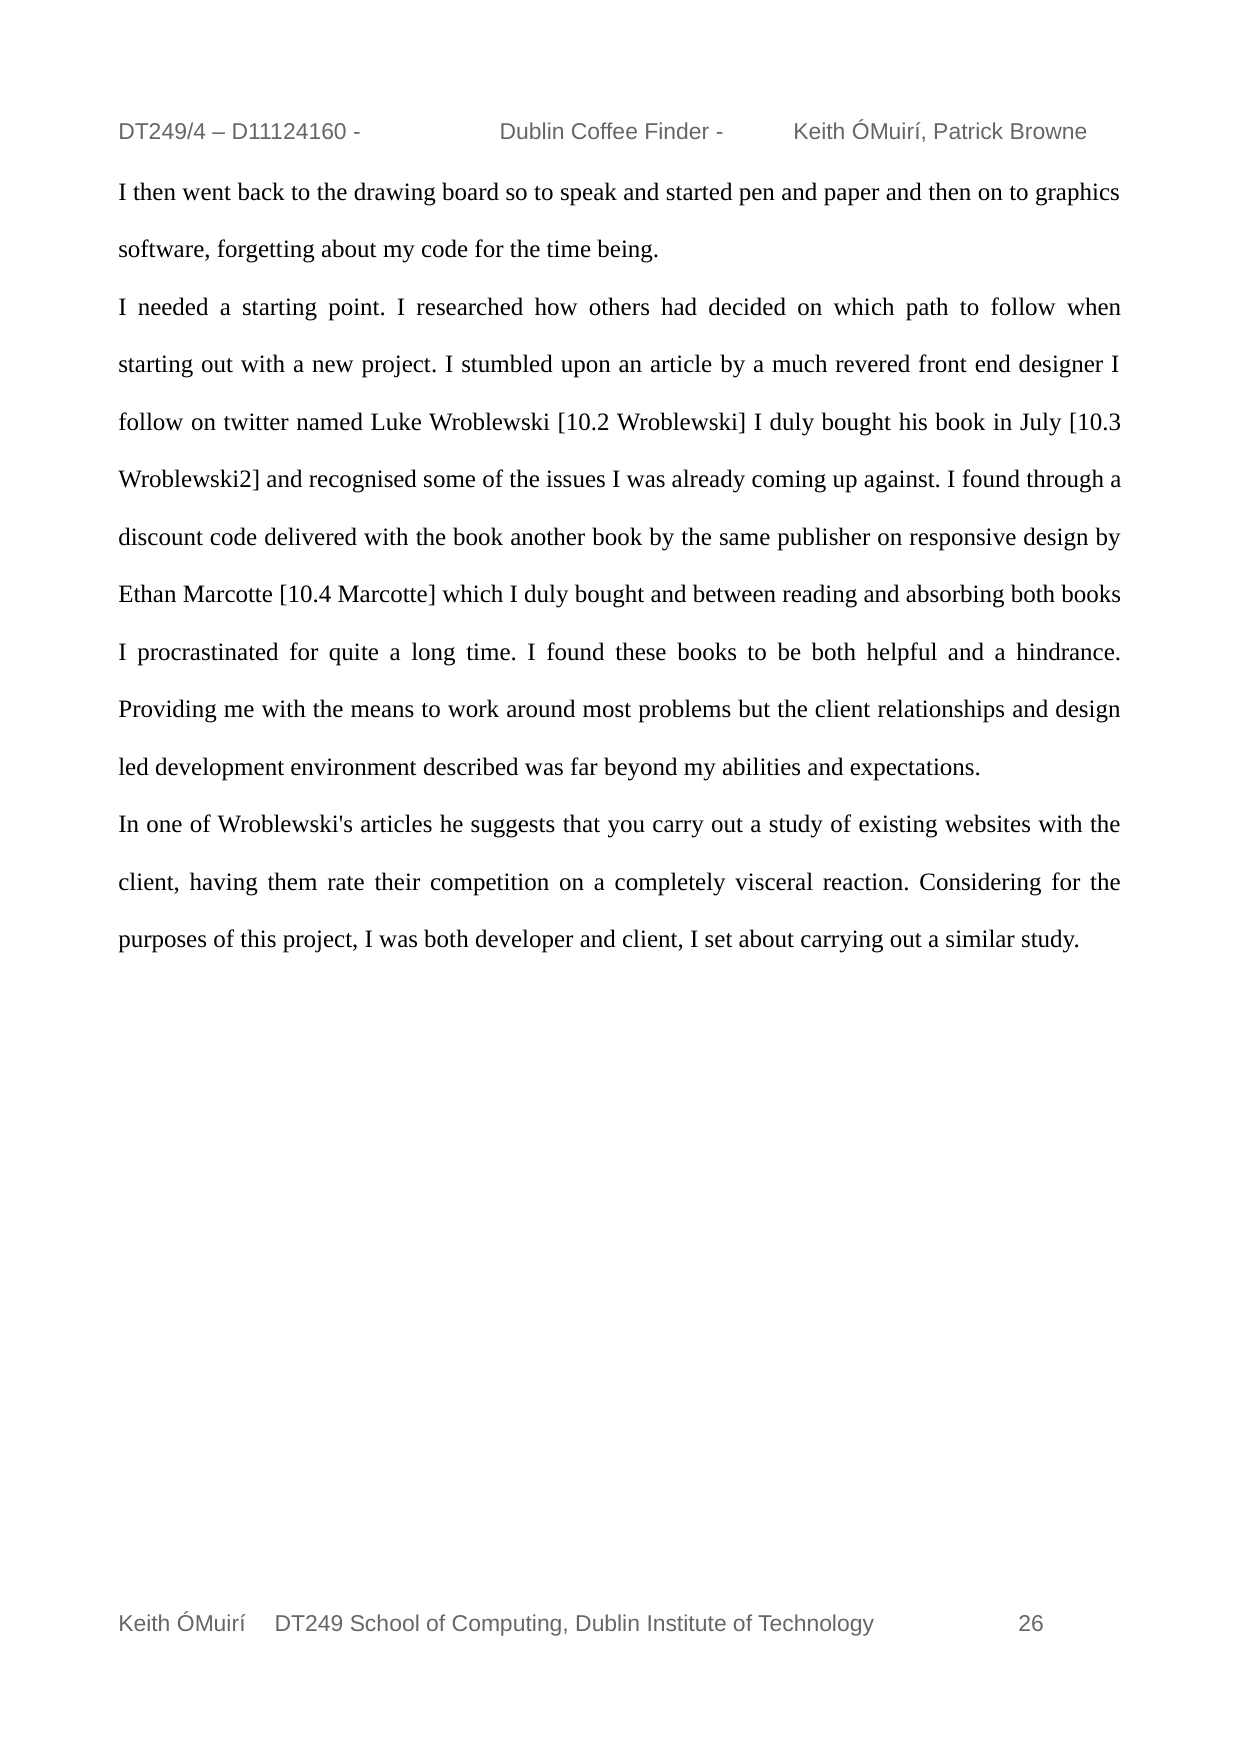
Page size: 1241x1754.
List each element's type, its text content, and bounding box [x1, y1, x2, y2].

text In one of Wroblewski's articles he suggests that you carry out a study of existing websites with the client, having them rate their competition on a completely visceral reaction. Considering for the purposes of this project, I was both developer and client, I set about carrying out a similar study. [118, 809, 1122, 953]
text I then went back to the drawing board so to speak and started pen and paper and then on to graphics software, forgetting about my code for the time being. [118, 177, 1122, 263]
text I needed a starting point. I researched how others had decided on which path to follow when starting out with a new project. I stumbled upon an article by a much revered front end designer I follow on twitter named Luke Wroblewski [10.2 Wroblewski] I duly bought his book in July [10.3 Wroblewski2] and recognised some of the issues I was already coming up against. I found through a discount code delivered with the book another book by the same publisher on responsive design by Ethan Marcotte [10.4 Marcotte] which I duly bought and between reading and absorbing both books I procrastinated for quite a long time. I found these books to be both helpful and a hindrance. Providing me with the means to work around most problems but the client relationships and design led development environment described was far beyond my abilities and expectations. [118, 292, 1122, 781]
